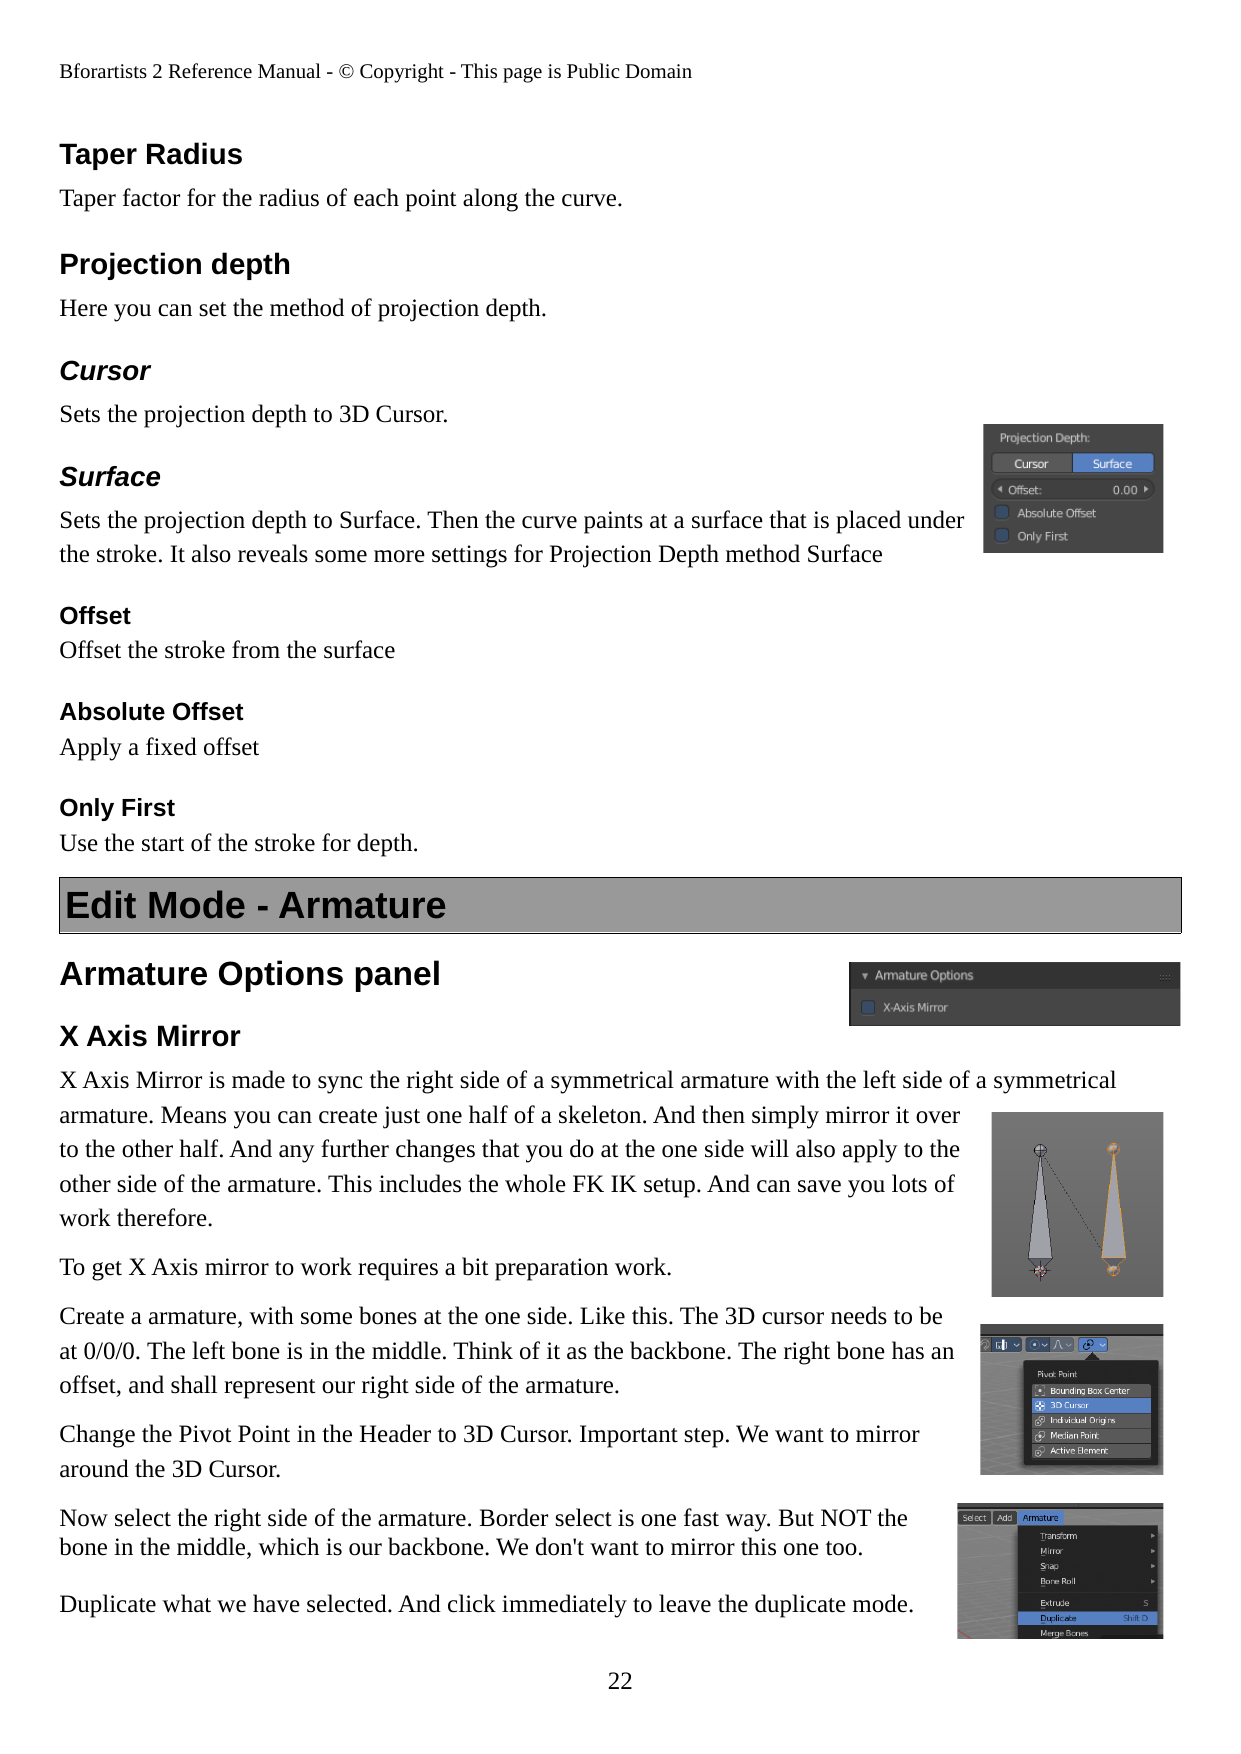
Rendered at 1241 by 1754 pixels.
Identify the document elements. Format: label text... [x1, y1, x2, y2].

text Sets the projection depth to Surface. Then the curve paints at a surface that is placed under the stroke. It also reveals some more settings for Projection Depth method Surface [59, 505, 1181, 568]
subtitle Only First [59, 793, 1181, 822]
text Taper factor for the radius of each point along the curve. [59, 183, 1181, 212]
picture [957, 1503, 1164, 1639]
text To get X Axis mirror to work requires a bit preparation work. [59, 1252, 991, 1281]
subtitle Cursor [59, 354, 1181, 386]
text Now select the right side of the armature. Border select is one fast way. But NOT the bone in the middle, which is our backbone. We don't want to mirror this one too. [59, 1503, 957, 1561]
subtitle [1164, 460, 1181, 492]
text Change the Pivot Point in the Header to 3D Cursor. Important step. We want to mirror around the 3D Cursor. [59, 1419, 1181, 1483]
text Create a armature, with some bones at the one side. Like this. The 3D cursor needs to be at 0/0/0. The left bone is in the middle. Think of it as the backbone. The right bone has an offset, and shall represent our right side of the armature. [59, 1301, 1181, 1399]
subtitle Surface [59, 460, 983, 492]
text Sets the projection depth to 3D Cursor. [59, 399, 1181, 427]
picture [980, 1324, 1164, 1475]
text Here you can set the method of projection depth. [59, 293, 1181, 322]
subtitle Armature Options panel [59, 953, 1181, 992]
text X Axis Mirror is made to sync the right side of a symmetrical armature with the left side of a symmetrical armature. Means you can create just one half of a skeleton. And then simply mirror it over to the other half. And any further changes that you do at the one side will also apply to the other side of the armature. This includes the whole FK IK setup. And can save you lots of work therefore. [59, 1065, 1181, 1232]
subtitle X Axis Mirror [59, 1019, 1181, 1053]
subtitle Taper Radius [59, 137, 1181, 170]
text Apply a fixed offset [59, 732, 1181, 761]
subtitle Absolute Offset [59, 697, 1181, 726]
text Use the start of the stroke for depth. [59, 828, 1181, 857]
text Offset the stroke from the surface [59, 636, 1181, 664]
subtitle Offset [59, 601, 1181, 629]
picture [849, 962, 1181, 1026]
picture [983, 424, 1164, 553]
text Duplicate what we have selected. And click immediately to leave the duplicate mode. [59, 1589, 957, 1618]
subtitle Projection depth [59, 247, 1181, 280]
picture [991, 1112, 1164, 1297]
table_header Edit Mode - Armature [60, 878, 1181, 932]
